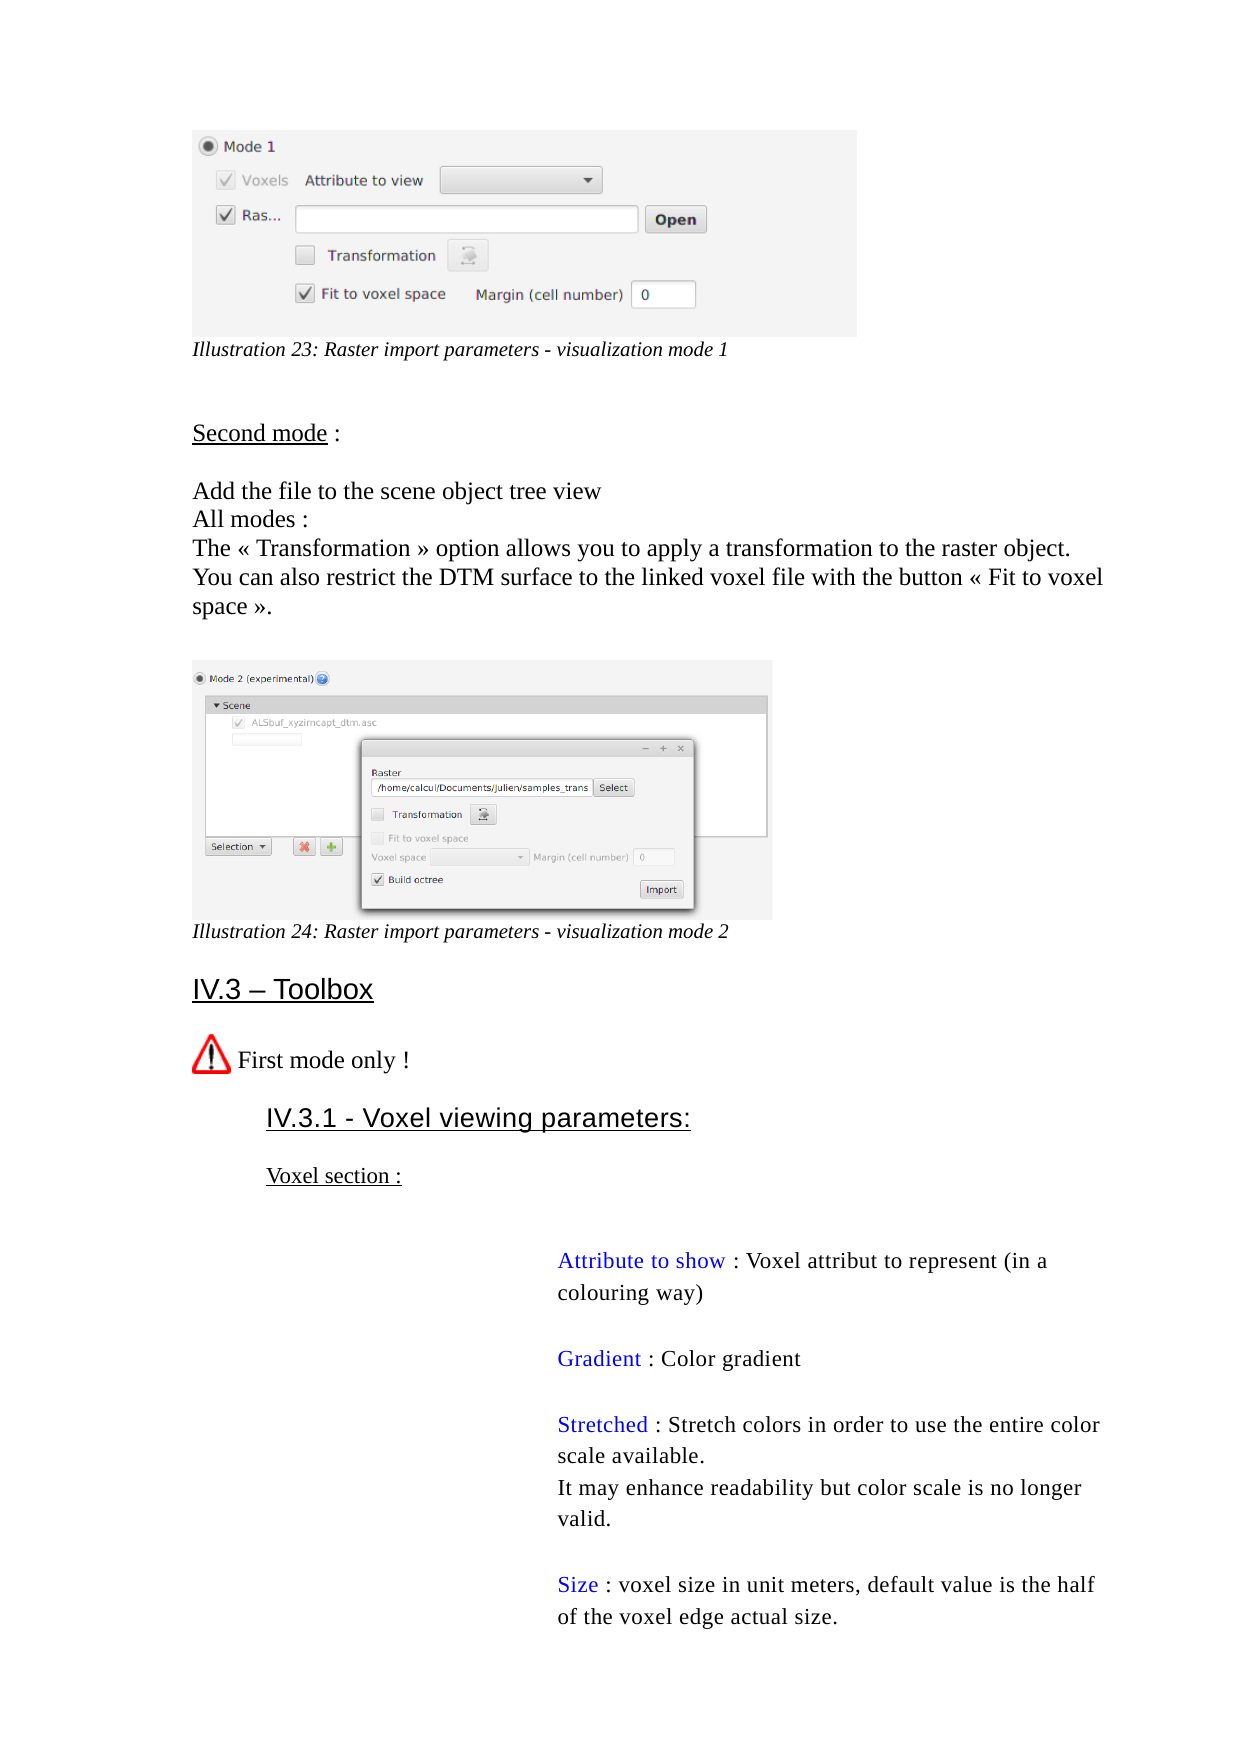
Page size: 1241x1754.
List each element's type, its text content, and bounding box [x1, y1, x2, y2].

subtitle IV.3 – Toolbox [192, 972, 1122, 1006]
text Add the file to the scene object tree view [192, 476, 1122, 504]
text Illustration 23: Raster import parameters - visualization mode 1 [192, 337, 857, 361]
picture [192, 660, 773, 920]
subtitle IV.3.1 - Voxel viewing parameters: [266, 1102, 1122, 1134]
text All modes : [192, 504, 1122, 533]
picture [192, 130, 857, 337]
picture [192, 1034, 232, 1074]
text First mode only ! [232, 1034, 1122, 1074]
table_header Attribute to show : Voxel attribut to represent (in a colouring way) Gradient : Color gradient Stretched : Stretch colors in order to use the entire color scale available. It may enhance readability but color scale is no longer valid. Size : voxel size in unit meters, default value is the half of the voxel edge actual size. [552, 1241, 1123, 1635]
text The « Transformation » option allows you to apply a transformation to the raster object. [192, 533, 1122, 562]
text Second mode : [192, 418, 1122, 447]
text You can also restrict the DTM surface to the linked voxel file with the button « Fit to voxel space ». [192, 562, 1122, 619]
text Voxel section : [266, 1162, 1122, 1189]
table_header [269, 1241, 552, 1635]
text Illustration 24: Raster import parameters - visualization mode 2 [192, 920, 772, 943]
